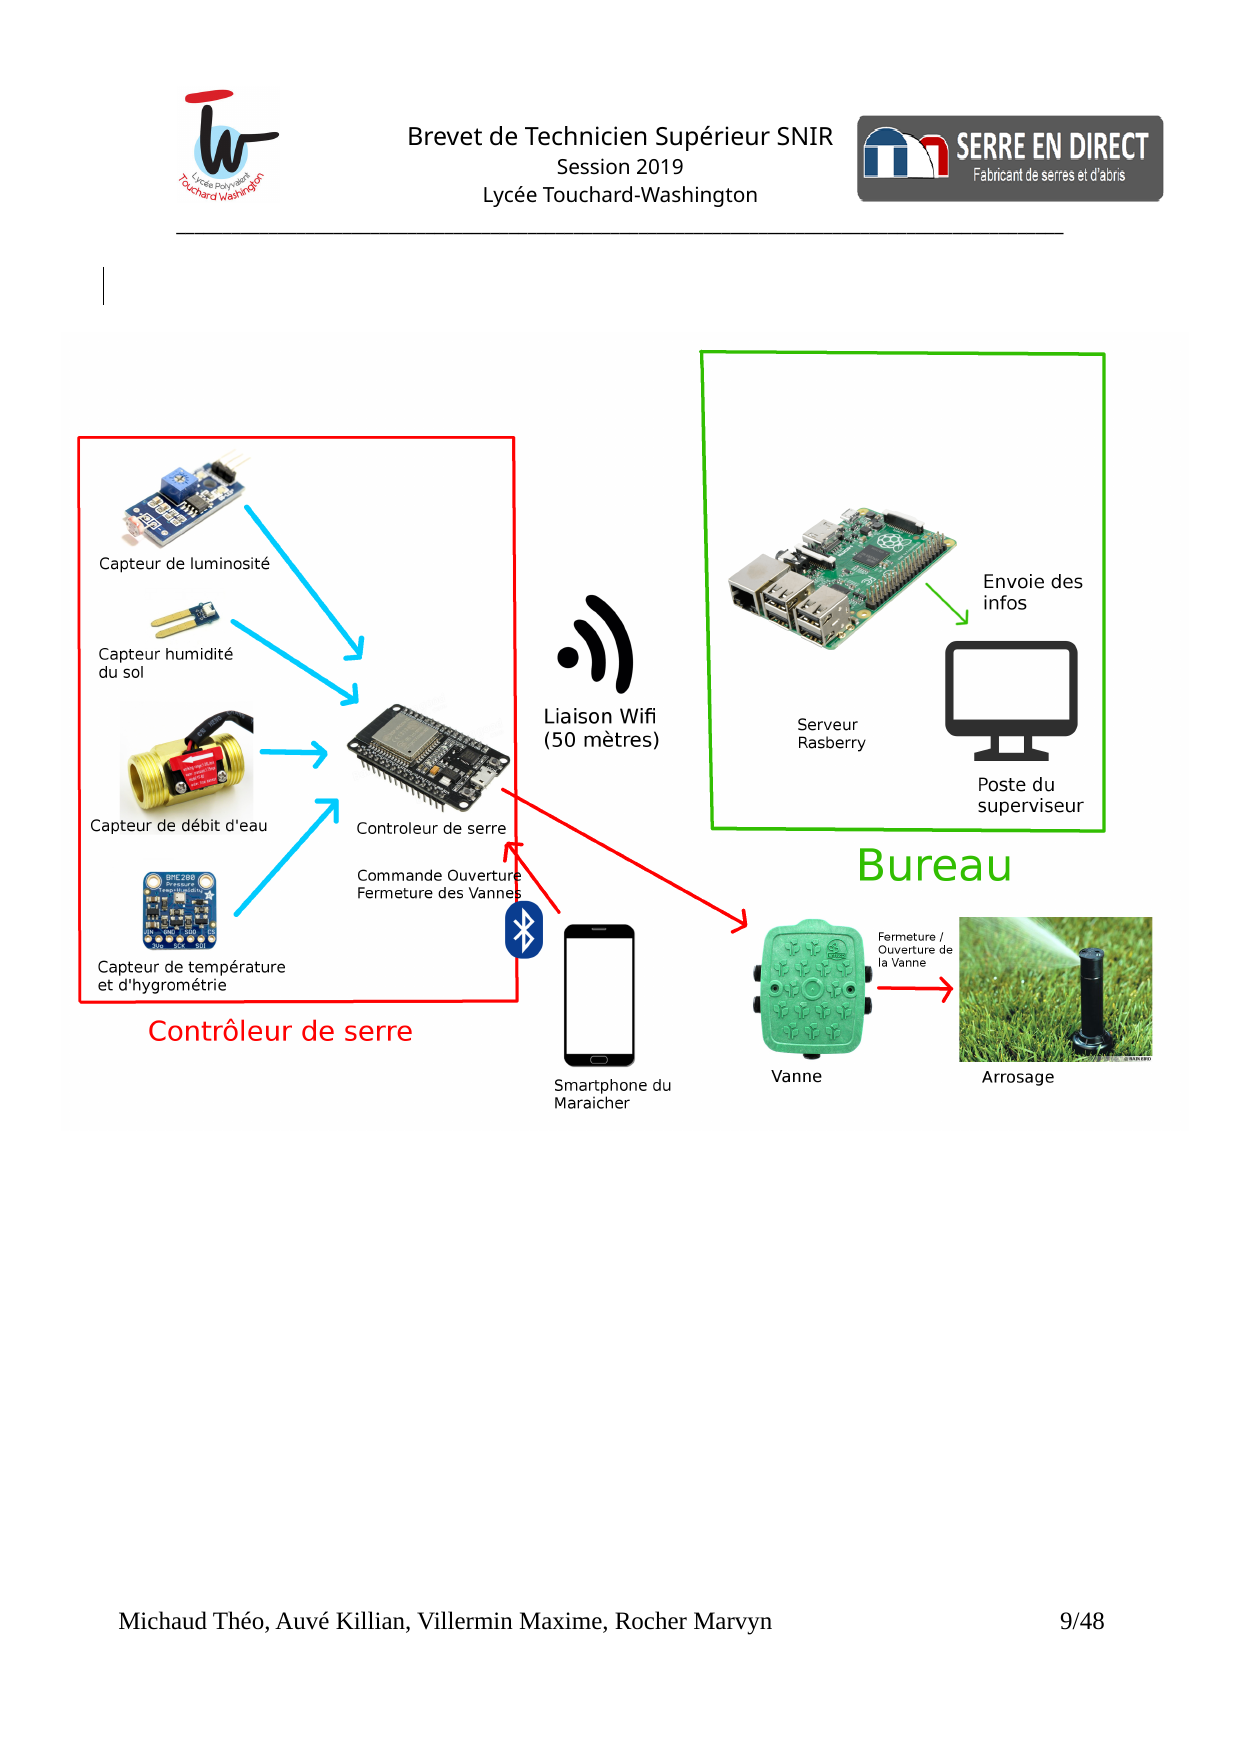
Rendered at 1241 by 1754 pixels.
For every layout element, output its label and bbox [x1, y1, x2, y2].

picture [176, 86, 281, 203]
picture [852, 113, 1167, 206]
picture [60, 332, 1190, 1131]
